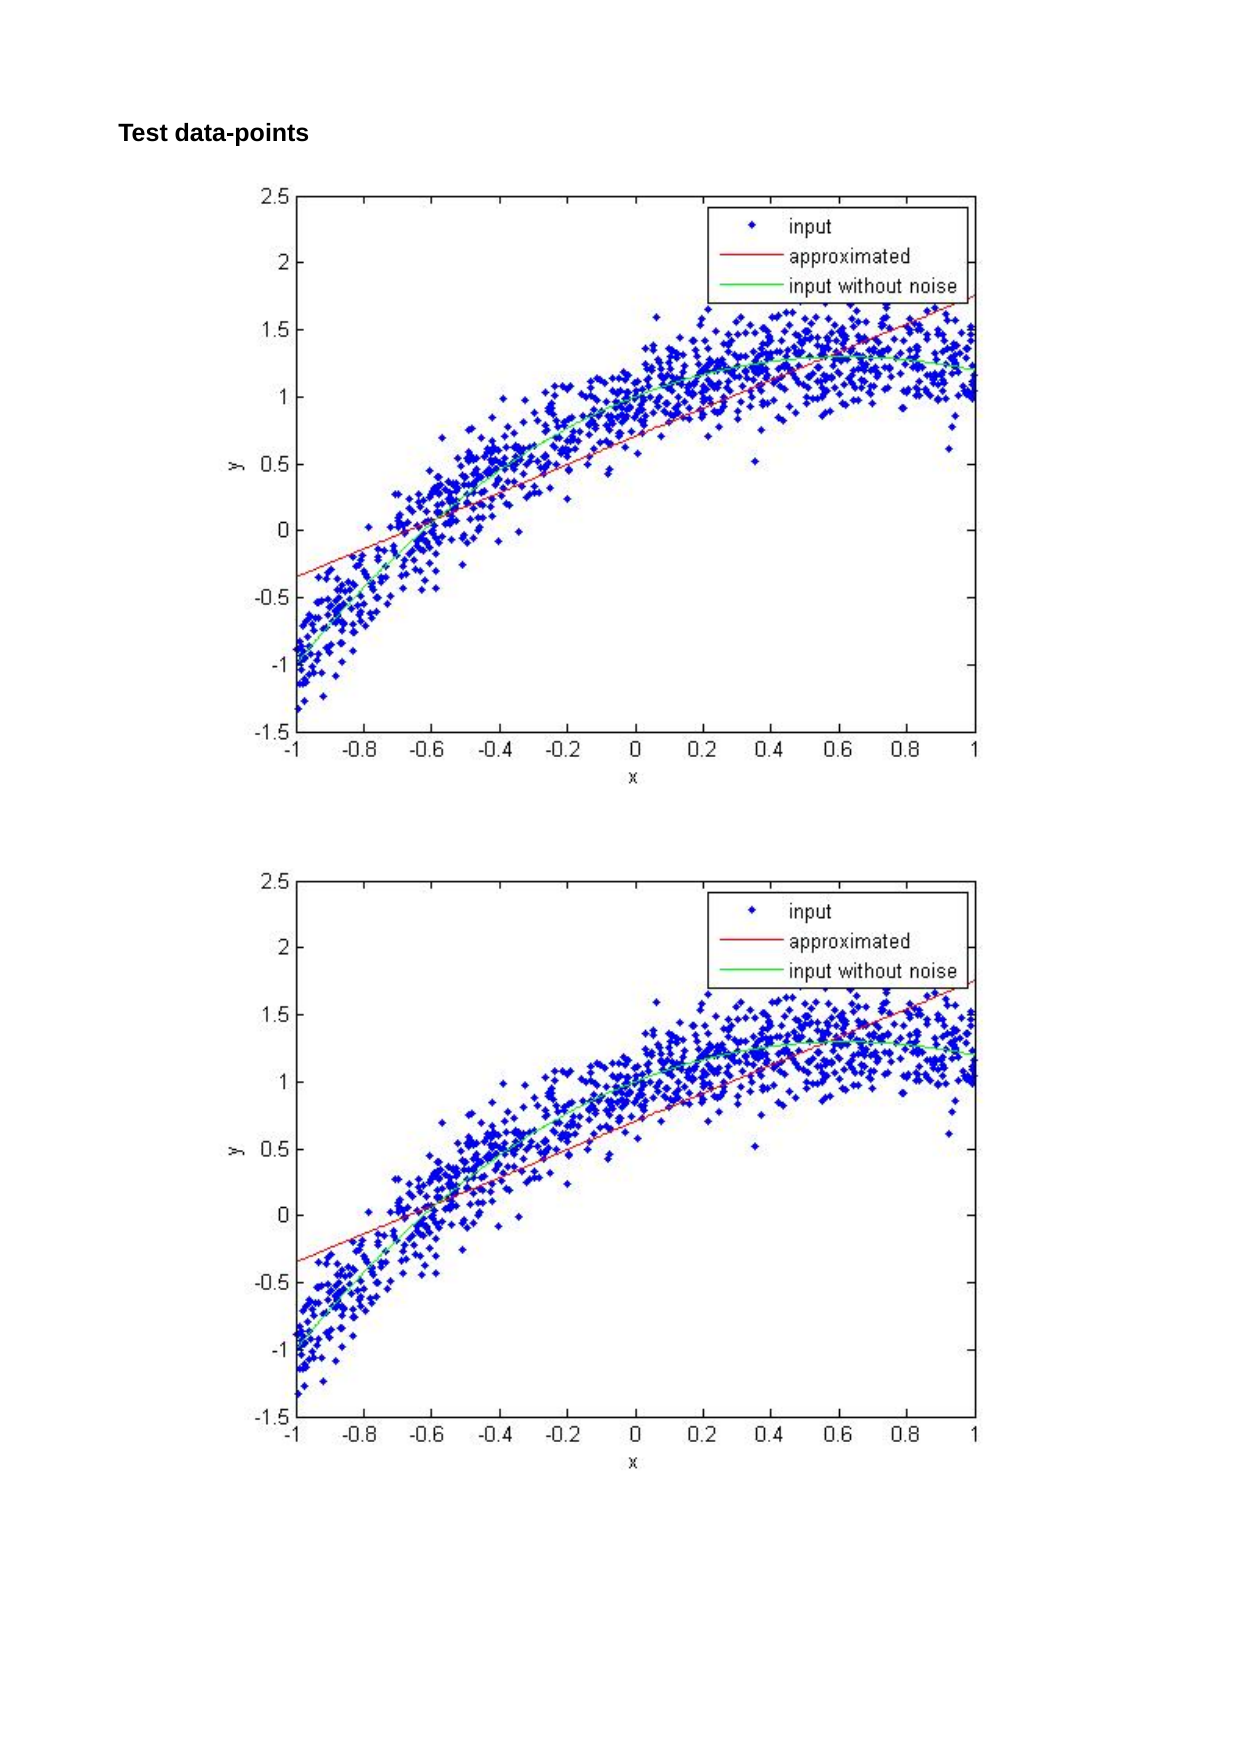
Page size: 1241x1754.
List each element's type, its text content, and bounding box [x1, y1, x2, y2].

text Test data-points [118, 118, 1122, 147]
picture [182, 146, 1058, 804]
picture [182, 831, 1058, 1489]
